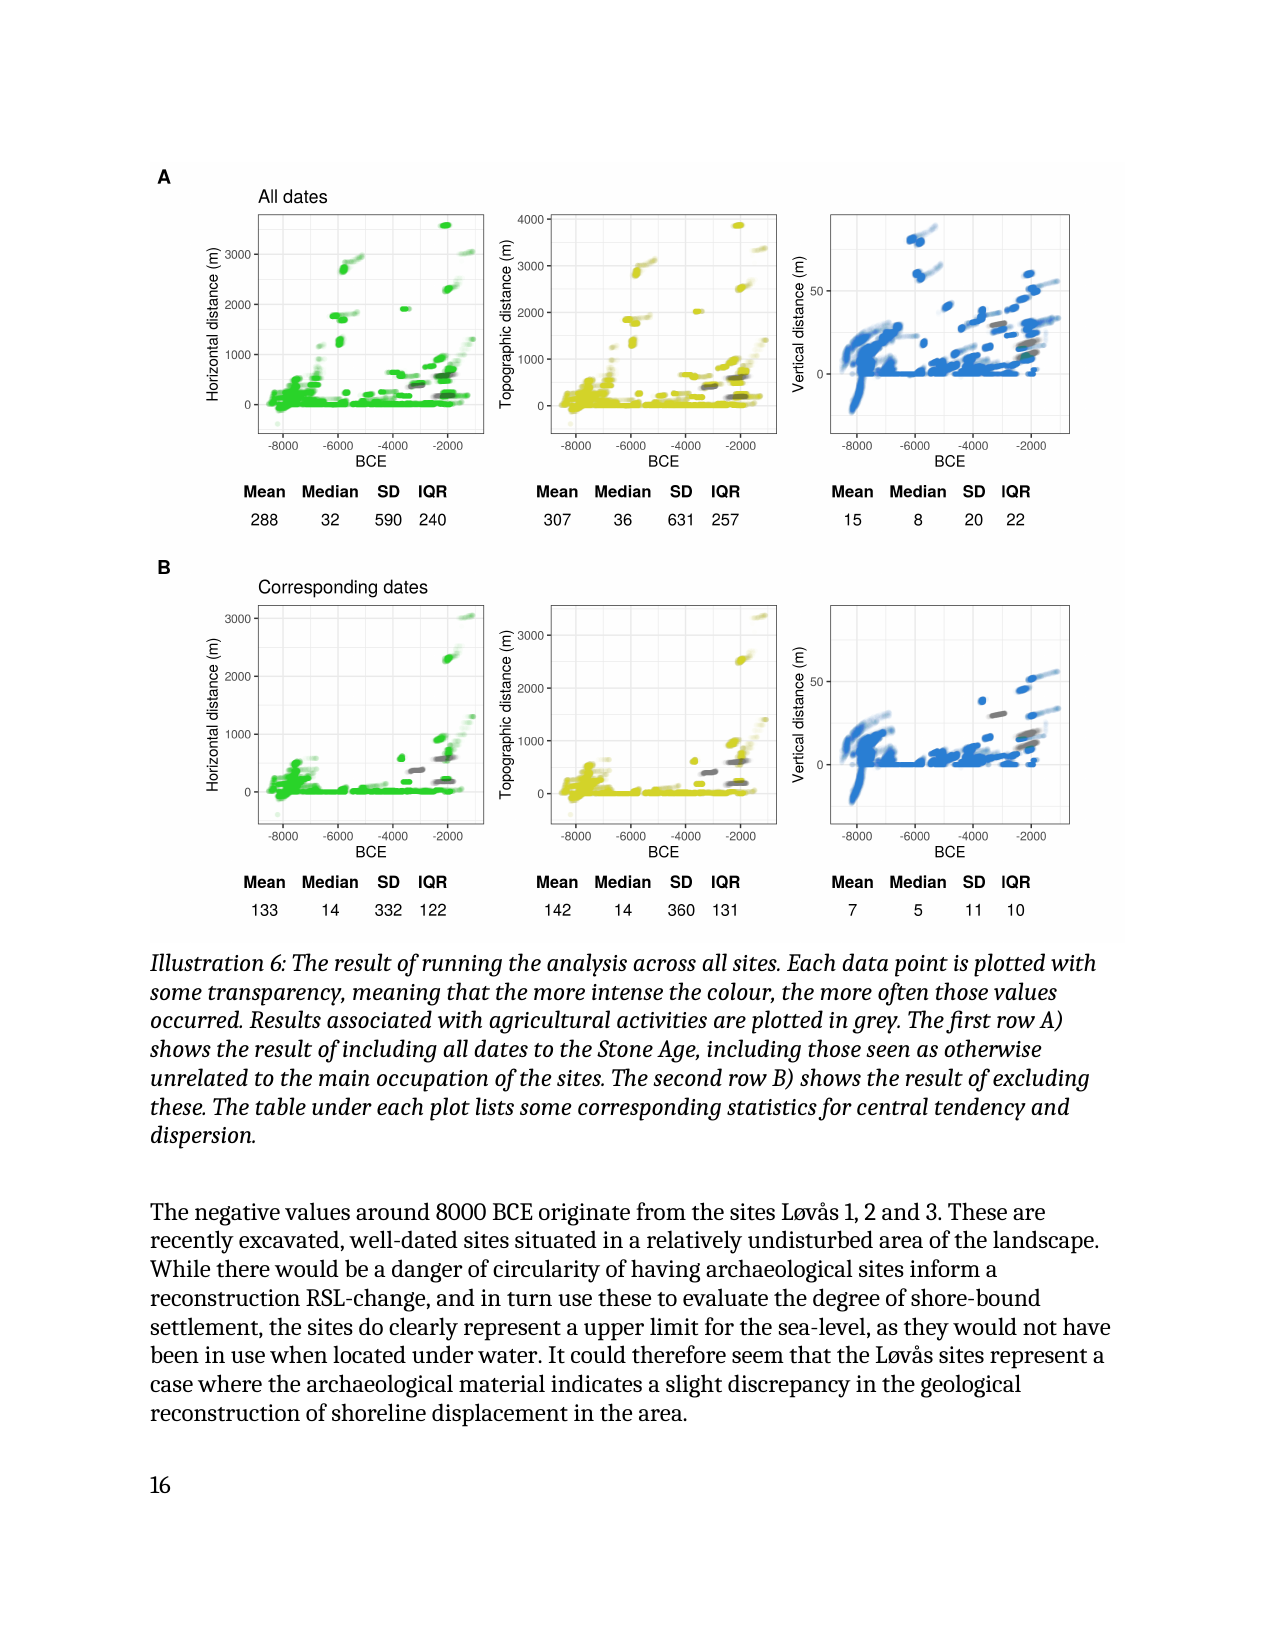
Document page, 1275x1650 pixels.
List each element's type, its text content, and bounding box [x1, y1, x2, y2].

text Illustration 6: The result of running the analysis across all sites. Each data point is plotted with some transparency, meaning that the more intense the colour, the more often those values occurred. Results associated with agricultural activities are plotted in grey. The first row A) shows the result of including all dates to the Stone Age, including those seen as otherwise unrelated to the main occupation of the sites. The second row B) shows the result of excluding these. The table under each plot lists some corresponding statistics for central tendency and dispersion. [150, 943, 1125, 1150]
picture [150, 162, 1125, 943]
text The negative values around 8000 BCE originate from the sites Løvås 1, 2 and 3. These are recently excavated, well-dated sites situated in a relatively undisturbed area of the landscape. While there would be a danger of circularity of having archaeological sites inform a reconstruction RSL-change, and in turn use these to evaluate the degree of shore-bound settlement, the sites do clearly represent a upper limit for the sea-level, as they would not have been in use when located under water. It could therefore seem that the Løvås sites represent a case where the archaeological material indicates a slight discrepancy in the geological reconstruction of shoreline displacement in the area. [150, 1198, 1125, 1428]
